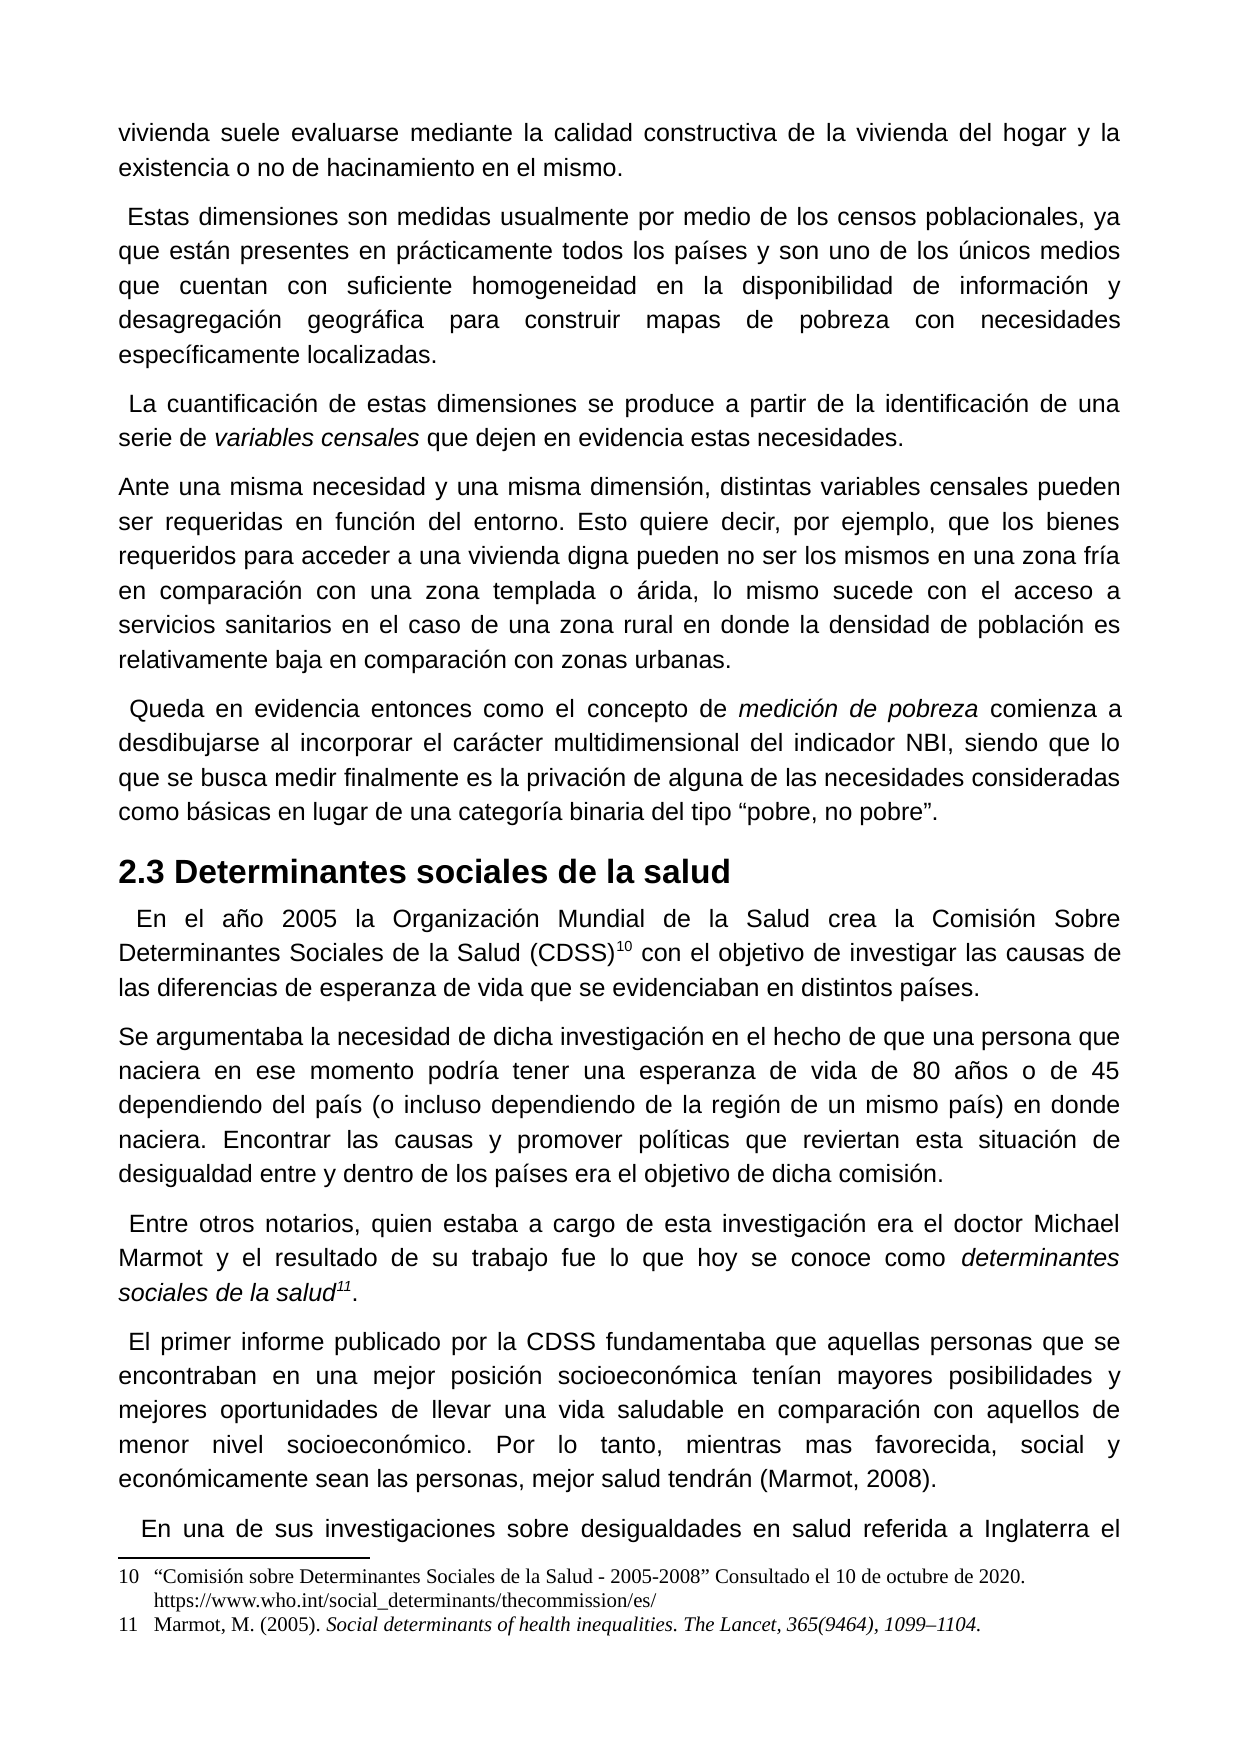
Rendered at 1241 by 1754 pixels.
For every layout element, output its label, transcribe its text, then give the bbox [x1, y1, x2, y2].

text Queda en evidencia entonces como el concepto de medición de pobreza comienza a desdibujarse al incorporar el carácter multidimensional del indicador NBI, siendo que lo que se busca medir finalmente es la privación de alguna de las necesidades consideradas como básicas en lugar de una categoría binaria del tipo “pobre, no pobre”. [118, 694, 1122, 826]
text vivienda suele evaluarse mediante la calidad constructiva de la vivienda del hogar y la existencia o no de hacinamiento en el mismo. [118, 118, 1122, 181]
subtitle 2.3 Determinantes sociales de la salud [118, 852, 1122, 891]
text El primer informe publicado por la CDSS fundamentaba que aquellas personas que se encontraban en una mejor posición socioeconómica tenían mayores posibilidades y mejores oportunidades de llevar una vida saludable en comparación con aquellos de menor nivel socioeconómico. Por lo tanto, mientras mas favorecida, social y económicamente sean las personas, mejor salud tendrán (Marmot, 2008). [118, 1327, 1122, 1493]
text Entre otros notarios, quien estaba a cargo de esta investigación era el doctor Michael Marmot y el resultado de su trabajo fue lo que hoy se conoce como determinantes sociales de la salud. [118, 1208, 1122, 1306]
text La cuantificación de estas dimensiones se produce a partir de la identificación de una serie de variables censales que dejen en evidencia estas necesidades. [118, 389, 1122, 452]
text En el año 2005 la Organización Mundial de la Salud crea la Comisión Sobre Determinantes Sociales de la Salud (CDSS) con el objetivo de investigar las causas de las diferencias de esperanza de vida que se evidenciaban en distintos países. [118, 903, 1122, 1001]
text “Comisión sobre Determinantes Sociales de la Salud - 2005-2008” Consultado el 10 de octubre de 2020. https://www.who.int/social_determinants/thecommission/es/ [118, 1564, 1122, 1612]
text Estas dimensiones son medidas usualmente por medio de los censos poblacionales, ya que están presentes en prácticamente todos los países y son uno de los únicos medios que cuentan con suficiente homogeneidad en la disponibilidad de información y desagregación geográfica para construir mapas de pobreza con necesidades específicamente localizadas. [118, 202, 1122, 368]
text Ante una misma necesidad y una misma dimensión, distintas variables censales pueden ser requeridas en función del entorno. Esto quiere decir, por ejemplo, que los bienes requeridos para acceder a una vivienda digna pueden no ser los mismos en una zona fría en comparación con una zona templada o árida, lo mismo sucede con el acceso a servicios sanitarios en el caso de una zona rural en donde la densidad de población es relativamente baja en comparación con zonas urbanas. [118, 472, 1122, 673]
text Marmot, M. (2005). Social determinants of health inequalities. The Lancet, 365(9464), 1099–1104. [118, 1612, 1122, 1636]
text En una de sus investigaciones sobre desigualdades en salud referida a Inglaterra el [118, 1513, 1122, 1542]
text Se argumentaba la necesidad de dicha investigación en el hecho de que una persona que naciera en ese momento podría tener una esperanza de vida de 80 años o de 45 dependiendo del país (o incluso dependiendo de la región de un mismo país) en donde naciera. Encontrar las causas y promover políticas que reviertan esta situación de desigualdad entre y dentro de los países era el objetivo de dicha comisión. [118, 1022, 1122, 1188]
